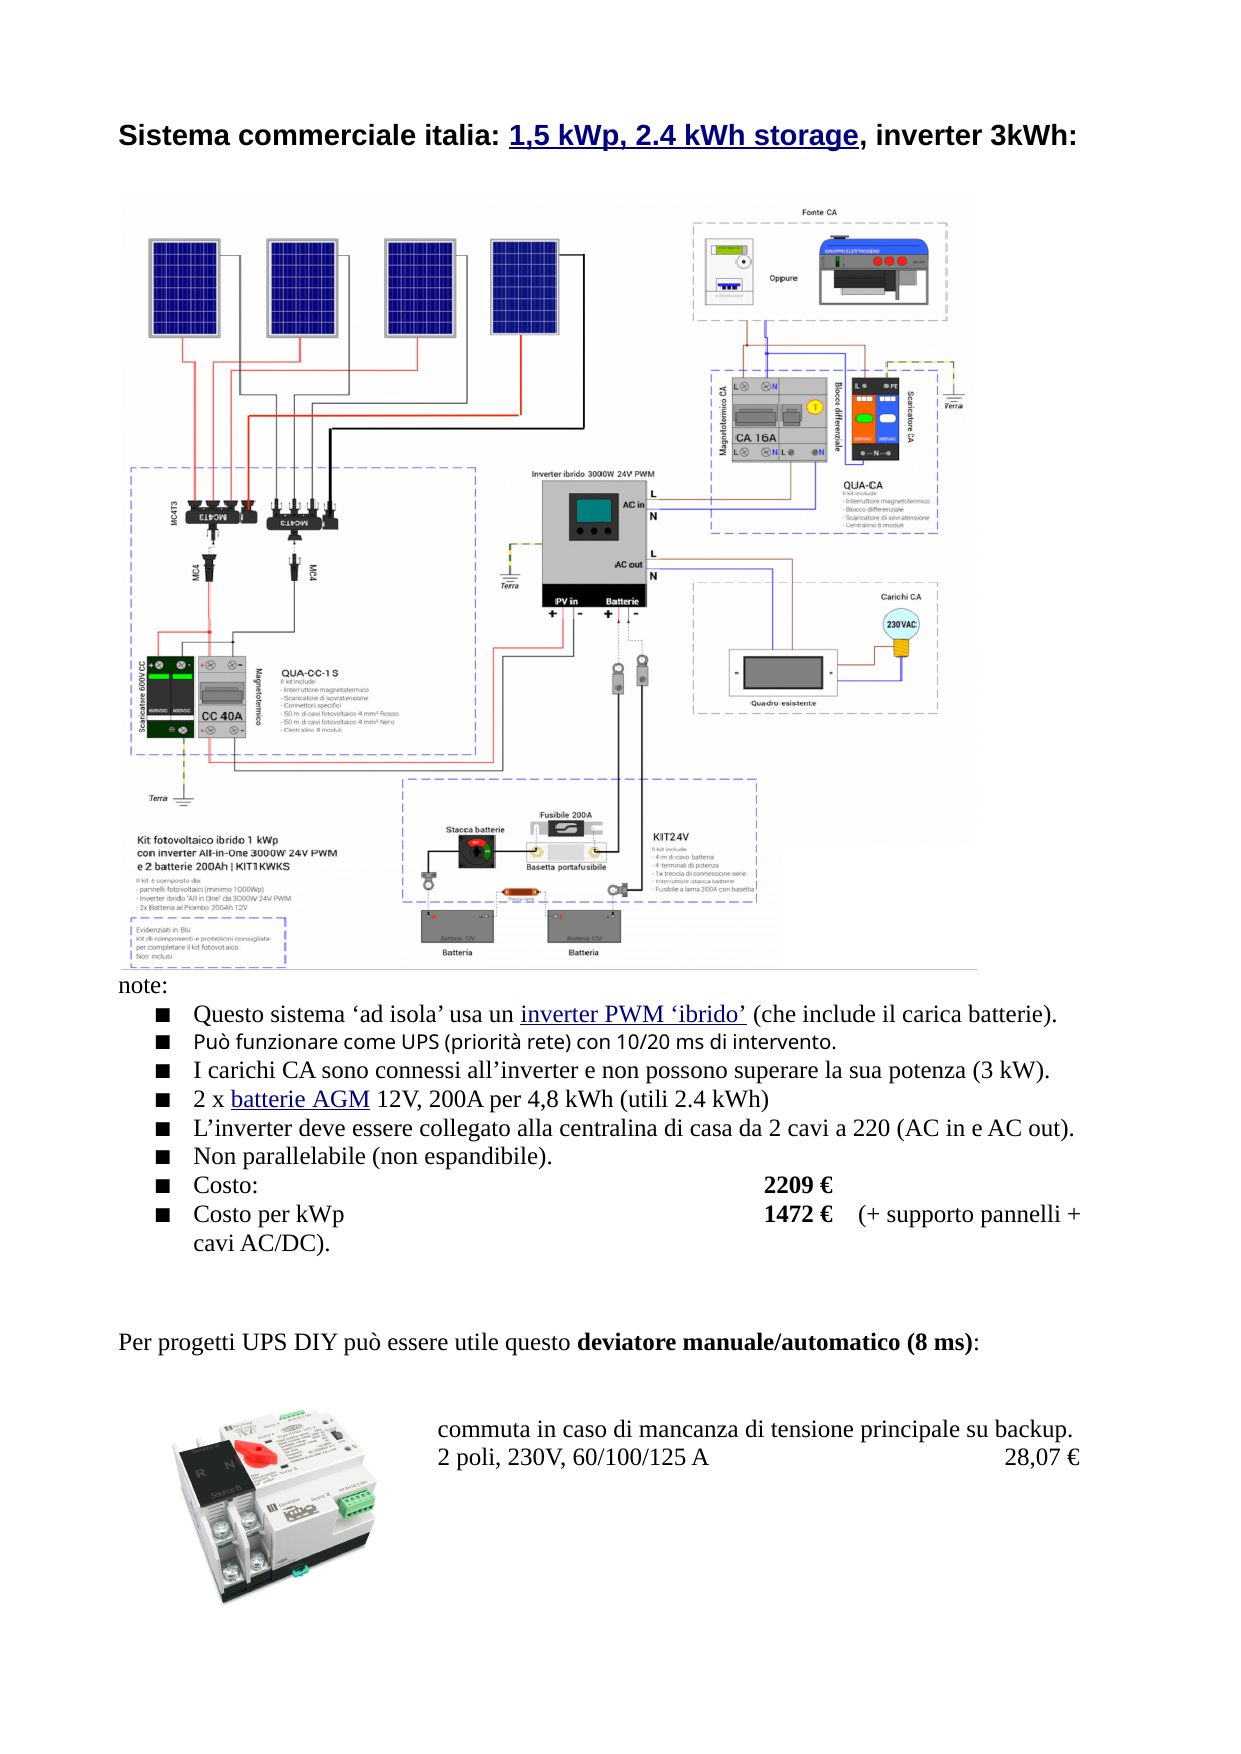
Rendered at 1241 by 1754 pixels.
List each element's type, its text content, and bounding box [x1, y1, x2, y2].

picture [130, 1362, 414, 1646]
text 2 poli, 230V, 60/100/125 A 28,07 € [414, 1442, 1104, 1471]
list 2 x batterie AGM 12V, 200A per 4,8 kWh (utili 2.4 kWh) [156, 1084, 1122, 1113]
picture [120, 197, 977, 970]
text note: [118, 193, 1122, 999]
list I carichi CA sono connessi all’inverter e non possono superare la sua potenza (3 kW). [156, 1055, 1122, 1084]
list Questo sistema ‘ad isola’ usa un inverter PWM ‘ibrido’ (che include il carica batterie). [156, 999, 1122, 1027]
list L’inverter deve essere collegato alla centralina di casa da 2 cavi a 220 (AC in e AC out). [156, 1113, 1122, 1141]
list Non parallelabile (non espandibile). [156, 1141, 1122, 1170]
text Per progetti UPS DIY può essere utile questo deviatore manuale/automatico (8 ms): [118, 1327, 1104, 1356]
list Costo: 2209 € [156, 1170, 1122, 1199]
list Costo per kWp 1472 € (+ supporto pannelli + cavi AC/DC). [156, 1199, 1122, 1256]
text commuta in caso di mancanza di tensione principale su backup. [414, 1414, 1104, 1442]
subtitle Sistema commerciale italia: 1,5 kWp, 2.4 kWh storage, inverter 3kWh: [118, 118, 1122, 152]
list Può funzionare come UPS (priorità rete) con 10/20 ms di intervento. [156, 1027, 1122, 1055]
